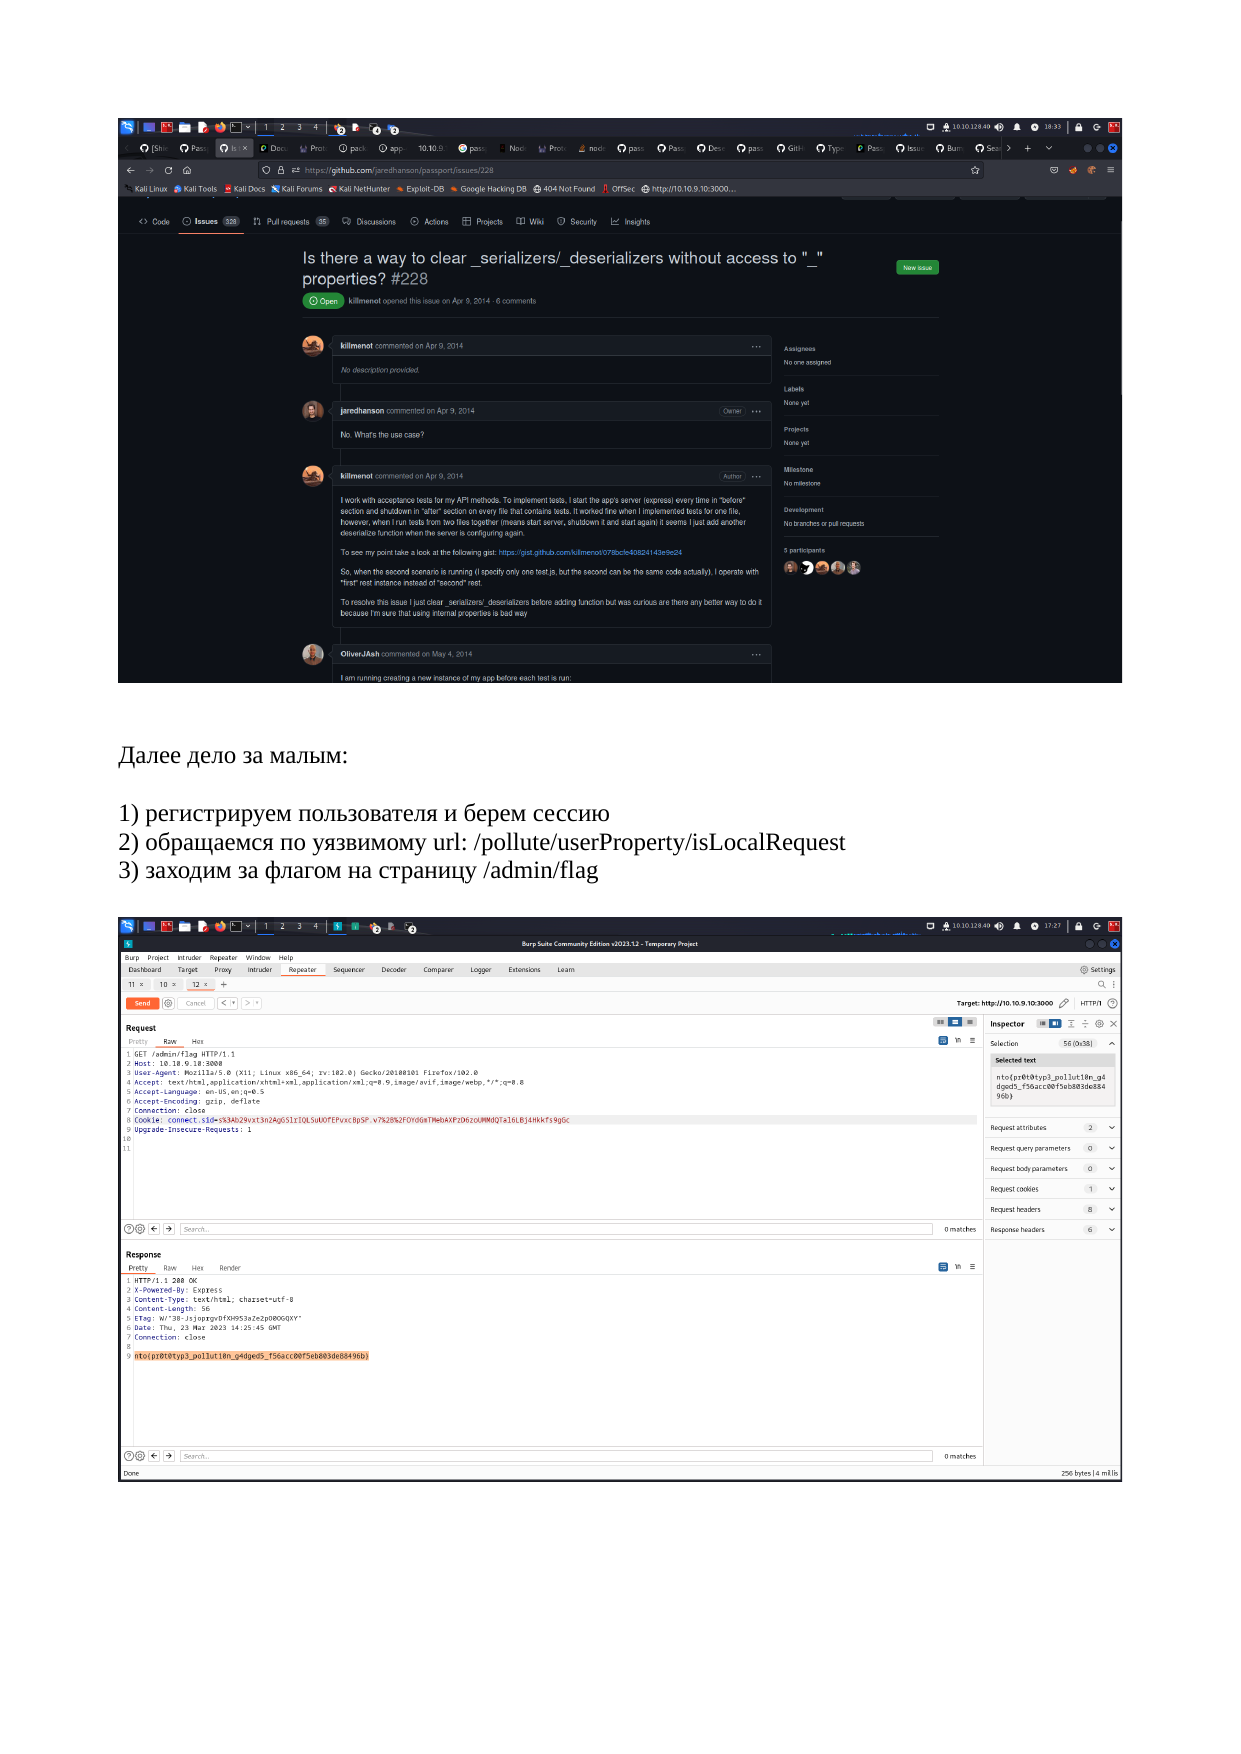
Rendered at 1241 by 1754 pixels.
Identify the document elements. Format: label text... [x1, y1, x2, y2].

text 1) регистрируем пользователя и берем сессию [118, 798, 1122, 827]
text 2) обращаемся по уязвимому url: /pollute/userProperty/isLocalRequest [118, 827, 1122, 855]
picture [118, 917, 1123, 1482]
text 3) заходим за флагом на страницу /admin/flag [118, 855, 1122, 884]
picture [118, 118, 1123, 683]
text Далее дело за малым: [118, 740, 1122, 769]
